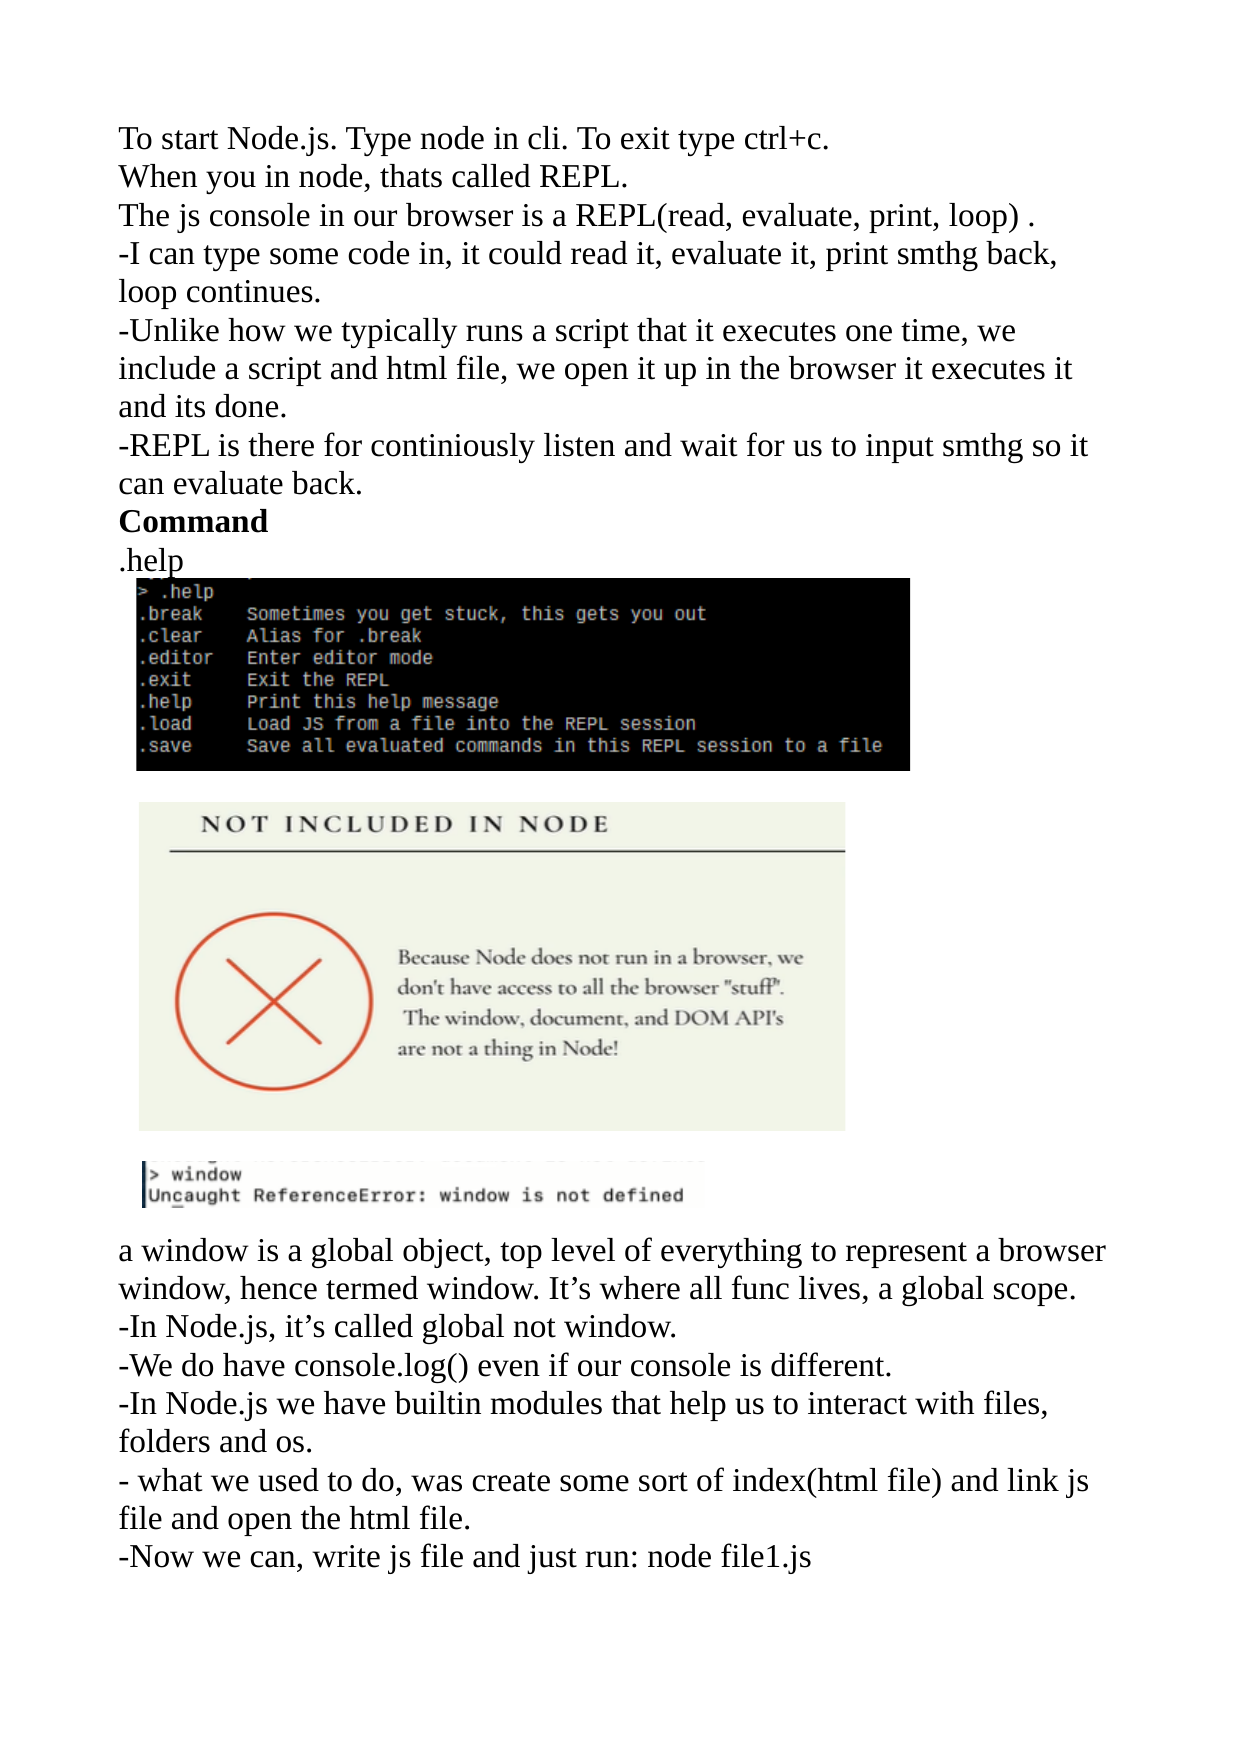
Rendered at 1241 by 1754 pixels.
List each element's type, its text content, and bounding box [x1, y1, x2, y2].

text The js console in our browser is a REPL(read, evaluate, print, loop) . [118, 195, 1122, 233]
text .help [118, 540, 1122, 578]
text Command [118, 501, 1122, 540]
text -In Node.js we have builtin modules that help us to interact with files, folders and os. [118, 1383, 1122, 1460]
text - what we used to do, was create some sort of index(html file) and link js file and open the html file. [118, 1460, 1122, 1536]
text -Unlike how we typically runs a script that it executes one time, we include a script and html file, we open it up in the browser it executes it and its done. [118, 310, 1122, 425]
text To start Node.js. Type node in cli. To exit type ctrl+c. [118, 118, 1122, 156]
picture [142, 1161, 705, 1208]
text a window is a global object, top level of everything to represent a browser window, hence termed window. It’s where all func lives, a global scope. [118, 1230, 1122, 1306]
picture [136, 578, 911, 771]
text -We do have console.log() even if our console is different. [118, 1345, 1122, 1383]
text -Now we can, write js file and just run: node file1.js [118, 1536, 1122, 1575]
text -REPL is there for continiously listen and wait for us to input smthg so it can evaluate back. [118, 425, 1122, 501]
text -I can type some code in, it could read it, evaluate it, print smthg back, loop continues. [118, 233, 1122, 310]
text When you in node, thats called REPL. [118, 156, 1122, 195]
text -In Node.js, it’s called global not window. [118, 1306, 1122, 1345]
picture [138, 802, 846, 1131]
